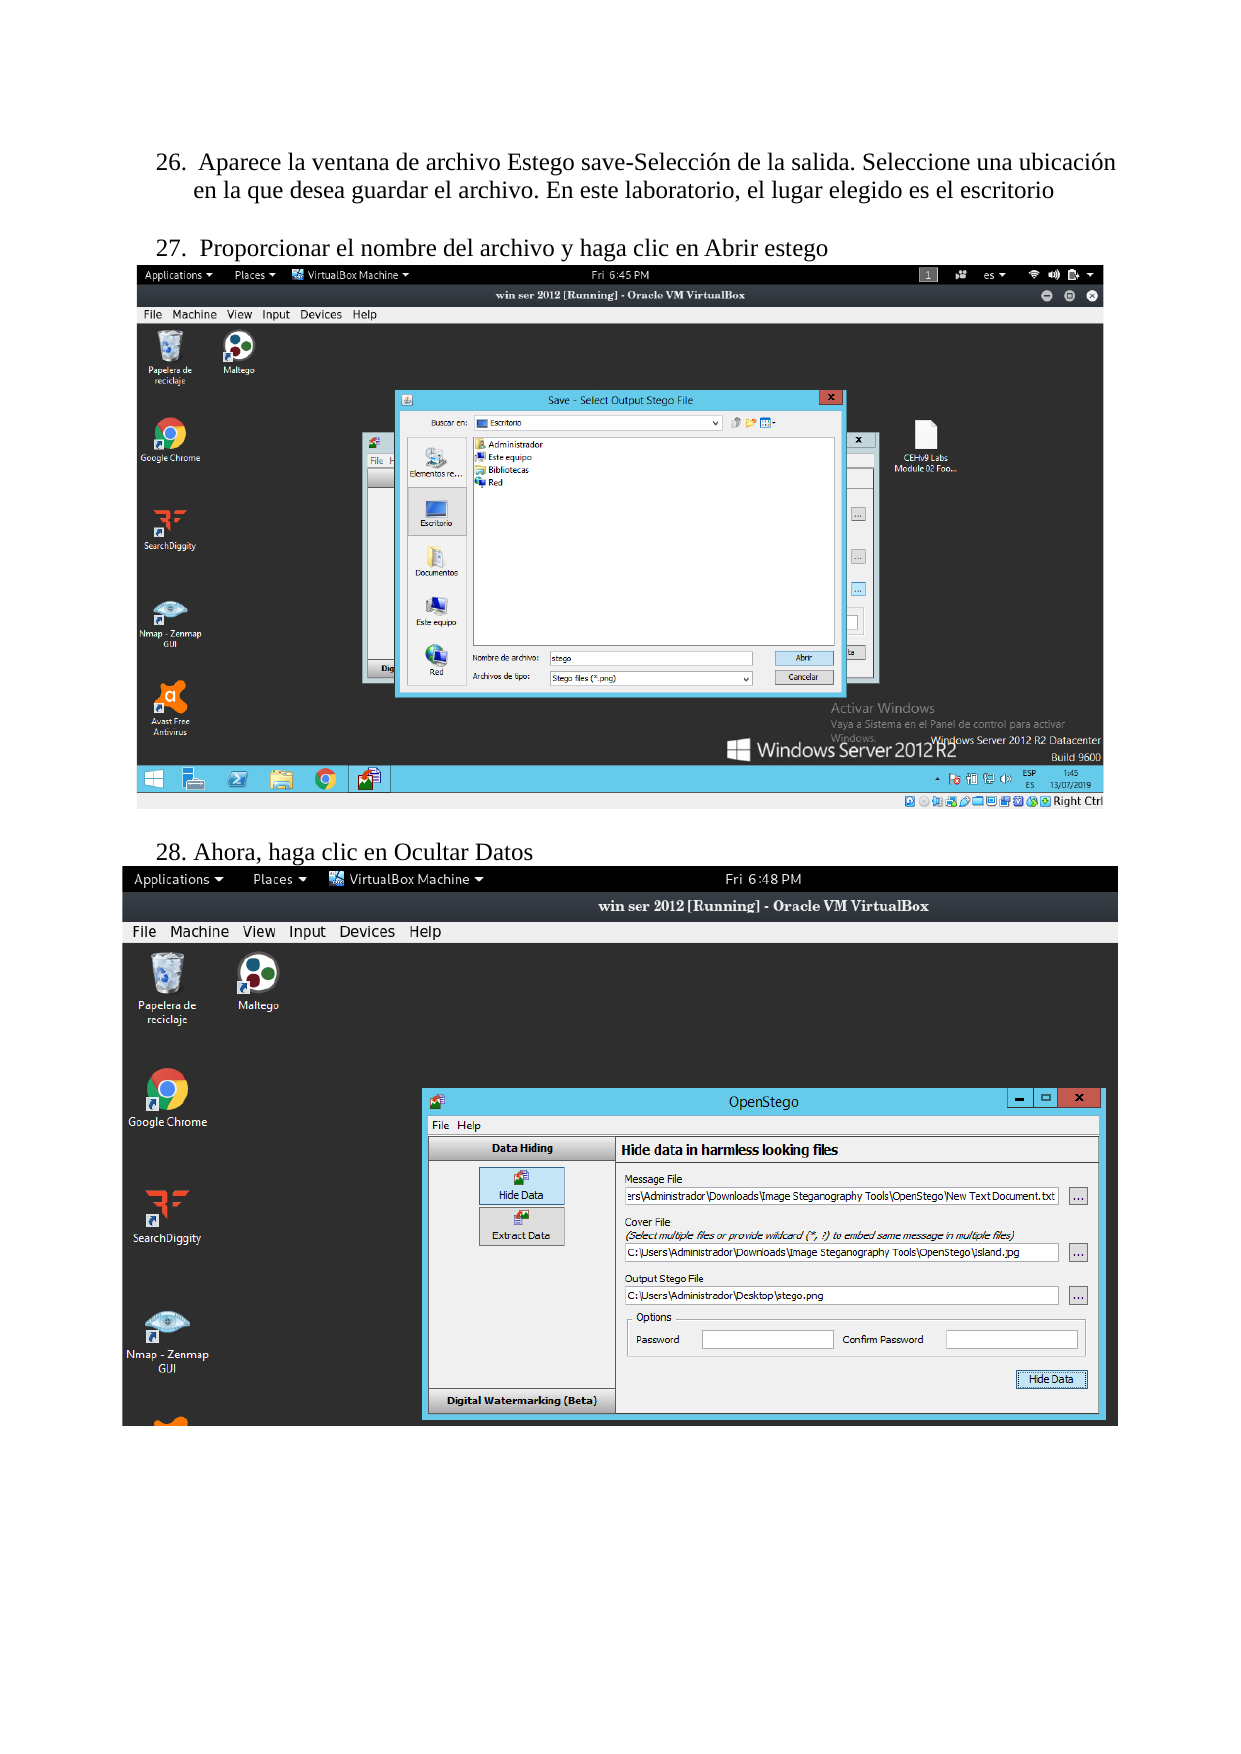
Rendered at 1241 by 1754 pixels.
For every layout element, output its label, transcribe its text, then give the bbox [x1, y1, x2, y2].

list Aparece la ventana de archivo Estego save-Selección de la salida. Seleccione una ubicación en la que desea guardar el archivo. En este laboratorio, el lugar elegido es el escritorio [156, 147, 1122, 204]
list Proporcionar el nombre del archivo y haga clic en Abrir estego [156, 233, 1122, 262]
list Ahora, haga clic en Ocultar Datos [156, 837, 1122, 866]
picture [136, 265, 1104, 809]
picture [122, 866, 1118, 1426]
